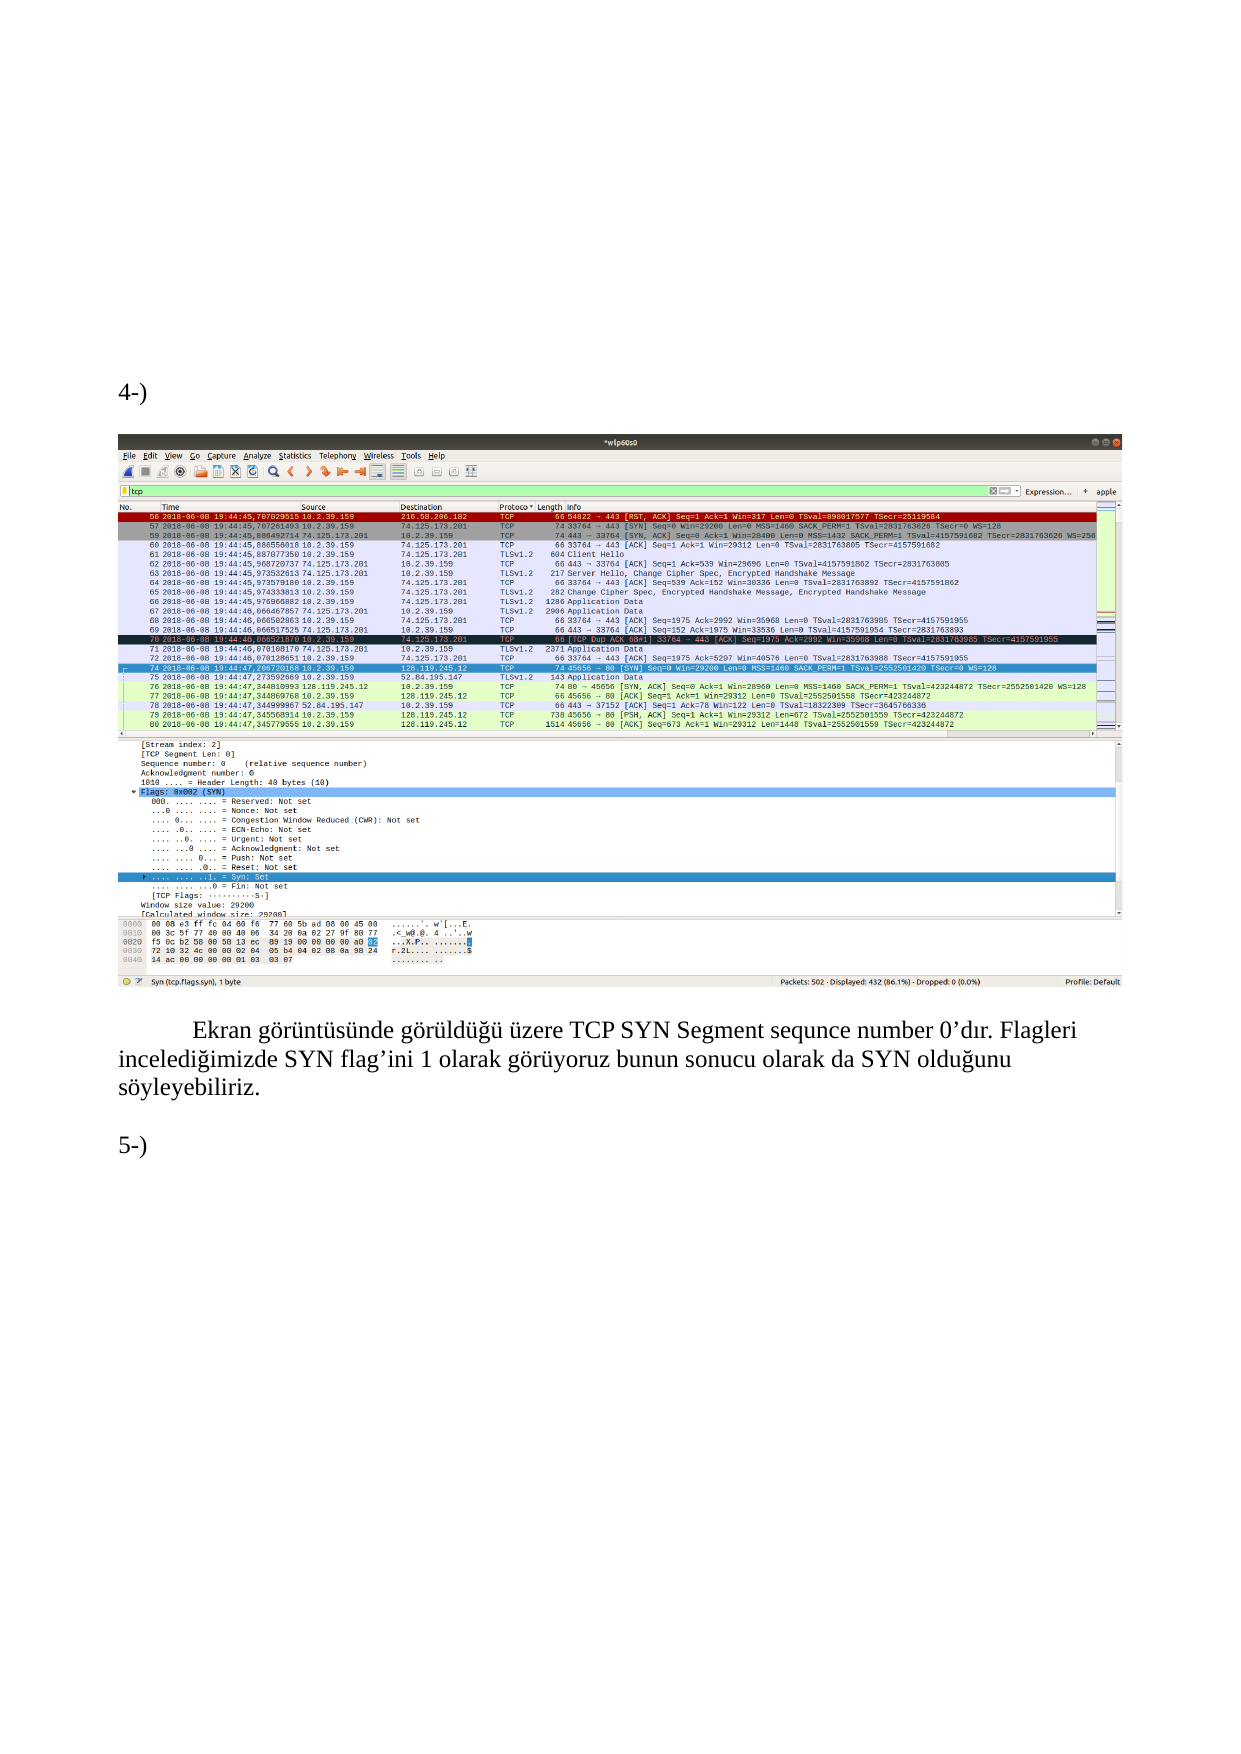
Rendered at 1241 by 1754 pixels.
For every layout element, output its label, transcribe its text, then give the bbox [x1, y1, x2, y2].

picture [118, 434, 1123, 987]
text Ekran görüntüsünde görüldüğü üzere TCP SYN Segment sequnce number 0’dır. Flagleri incelediğimizde SYN flag’ini 1 olarak görüyoruz bunun sonucu olarak da SYN olduğunu söyleyebiliriz. [118, 1015, 1122, 1101]
text 4-) [118, 377, 1122, 406]
text 5-) [118, 1130, 1122, 1159]
